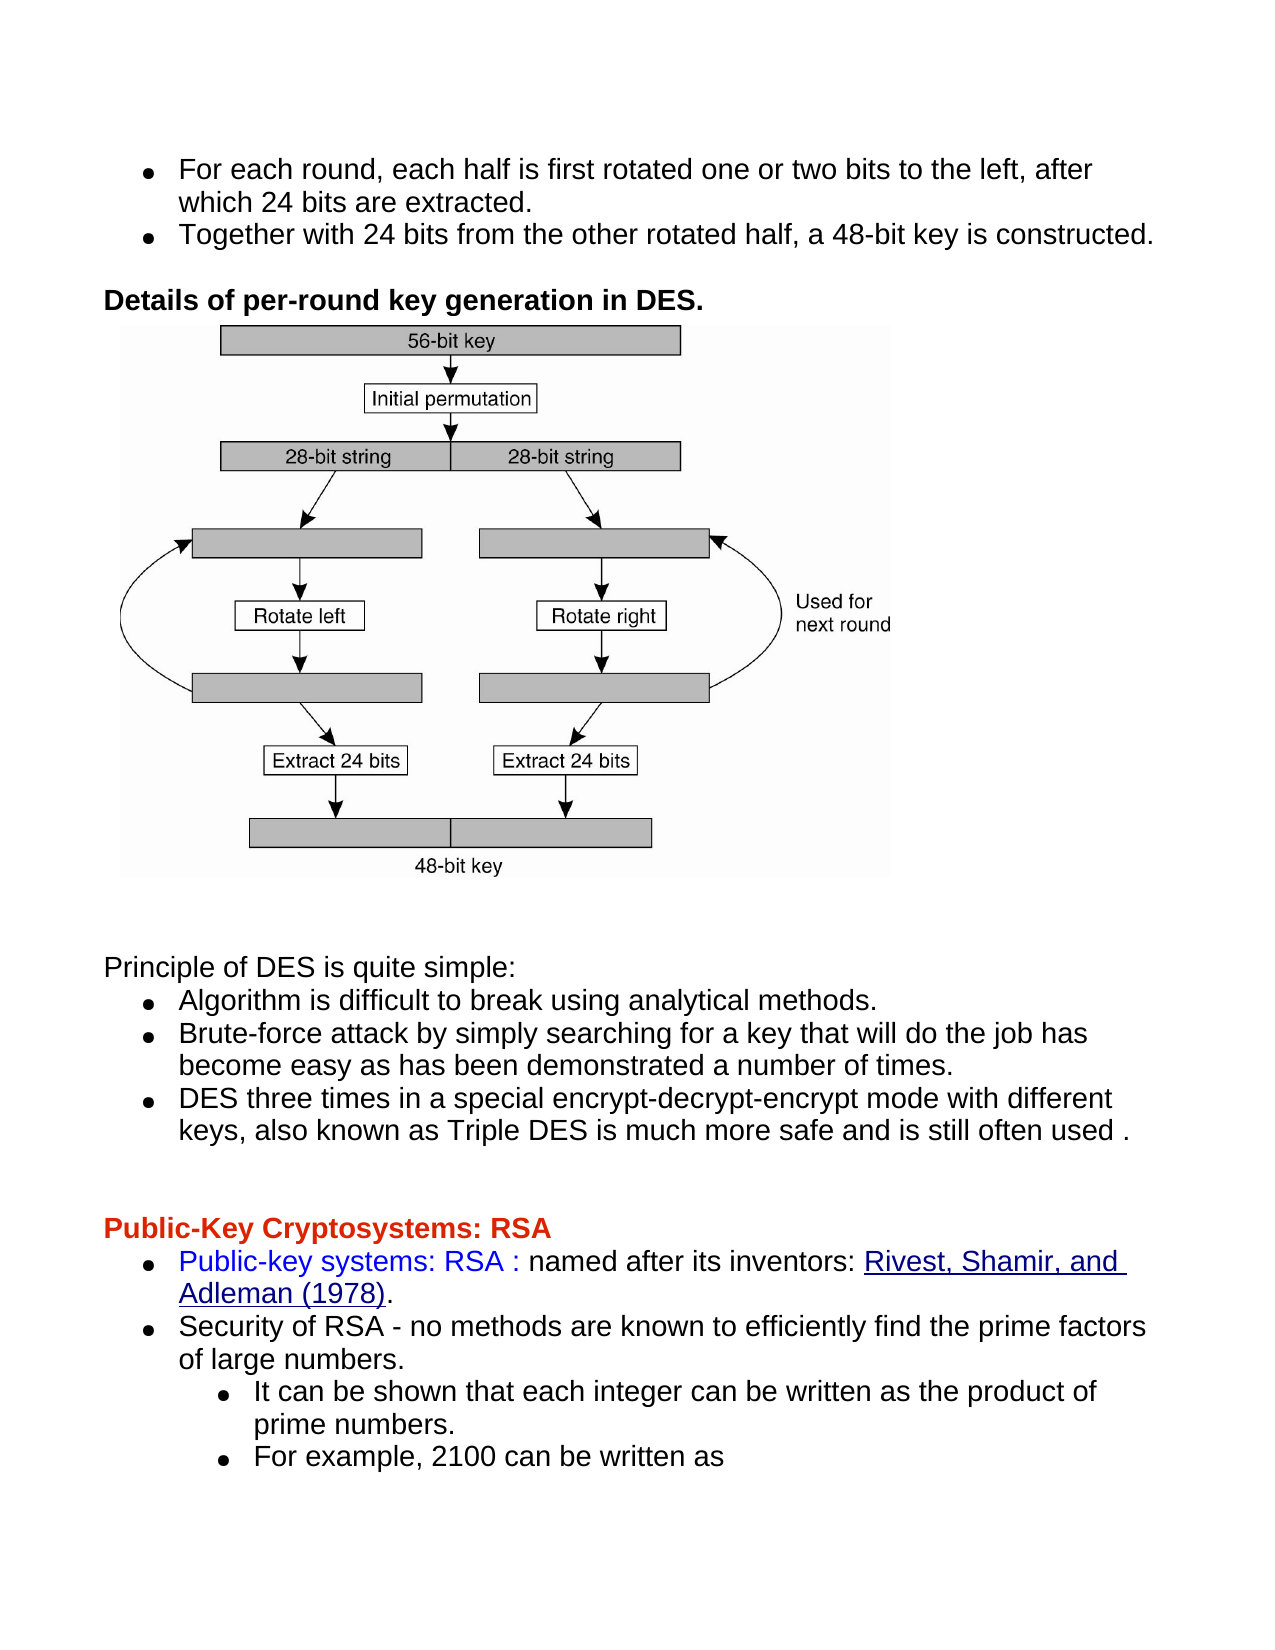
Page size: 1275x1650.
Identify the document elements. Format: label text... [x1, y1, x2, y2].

picture [120, 325, 891, 877]
list Security of RSA - no methods are known to efficiently find the prime factors of large numbers. [141, 1310, 1172, 1375]
text Public-Key Cryptosystems: RSA [103, 1212, 1172, 1245]
text Principle of DES is quite simple: [103, 951, 1172, 984]
list Public-key systems: RSA : named after its inventors: Rivest, Shamir, and Adleman (1978). [141, 1245, 1172, 1310]
list DES three times in a special encrypt-decrypt-encrypt mode with different keys, also known as Triple DES is much more safe and is still often used . [141, 1082, 1172, 1147]
list It can be shown that each integer can be written as the product of prime numbers. [216, 1375, 1172, 1440]
list Together with 24 bits from the other rotated half, a 48-bit key is constructed. [141, 218, 1172, 251]
text Details of per-round key generation in DES. [103, 283, 1172, 316]
list For each round, each half is first rotated one or two bits to the left, after which 24 bits are extracted. [141, 153, 1172, 218]
list Algorithm is difficult to break using analytical methods. [141, 984, 1172, 1017]
list Brute-force attack by simply searching for a key that will do the job has become easy as has been demonstrated a number of times. [141, 1017, 1172, 1082]
list For example, 2100 can be written as [216, 1440, 1172, 1473]
